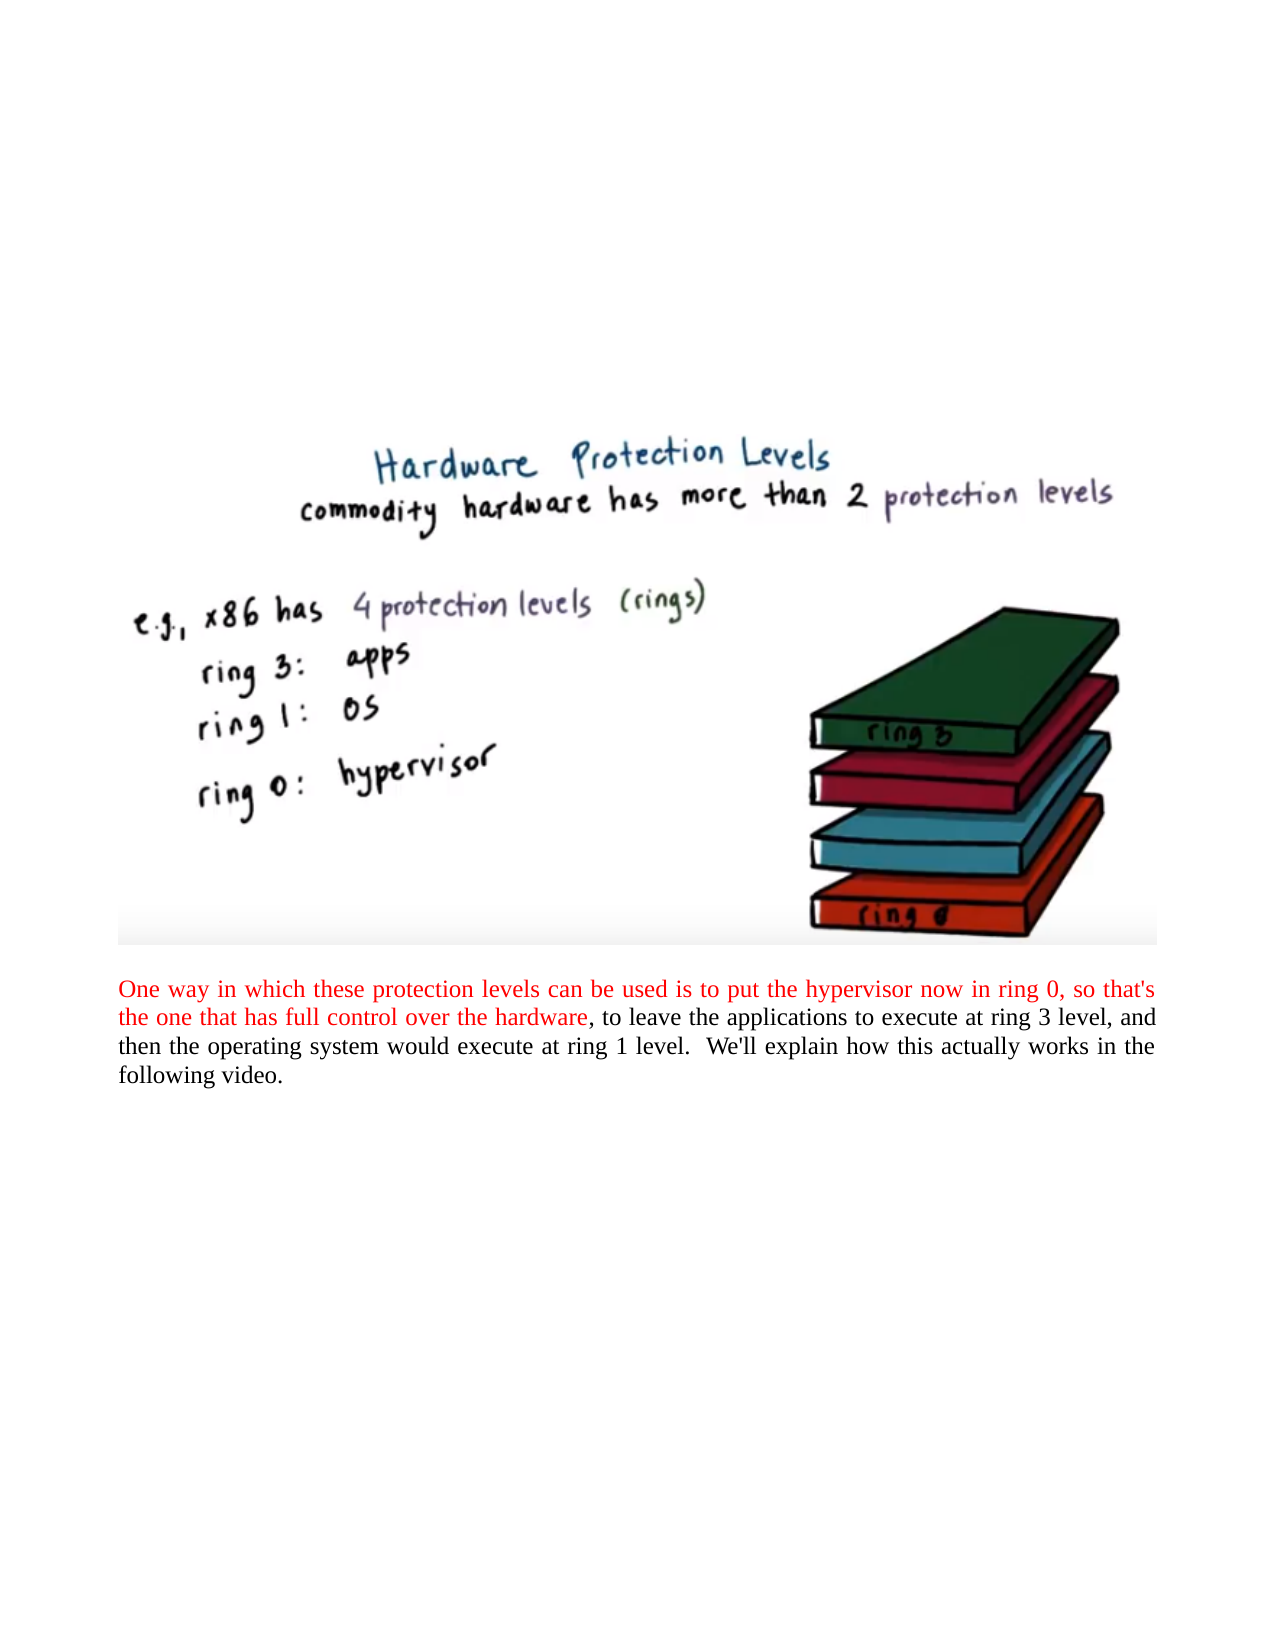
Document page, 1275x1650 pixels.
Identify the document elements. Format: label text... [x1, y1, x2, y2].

picture [118, 434, 1157, 945]
text One way in which these protection levels can be used is to put the hypervisor now in ring 0, so that's the one that has full control over the hardware, to leave the applications to execute at ring 3 level, and then the operating system would execute at ring 1 level. We'll explain how this actually works in the following video. [118, 974, 1157, 1089]
